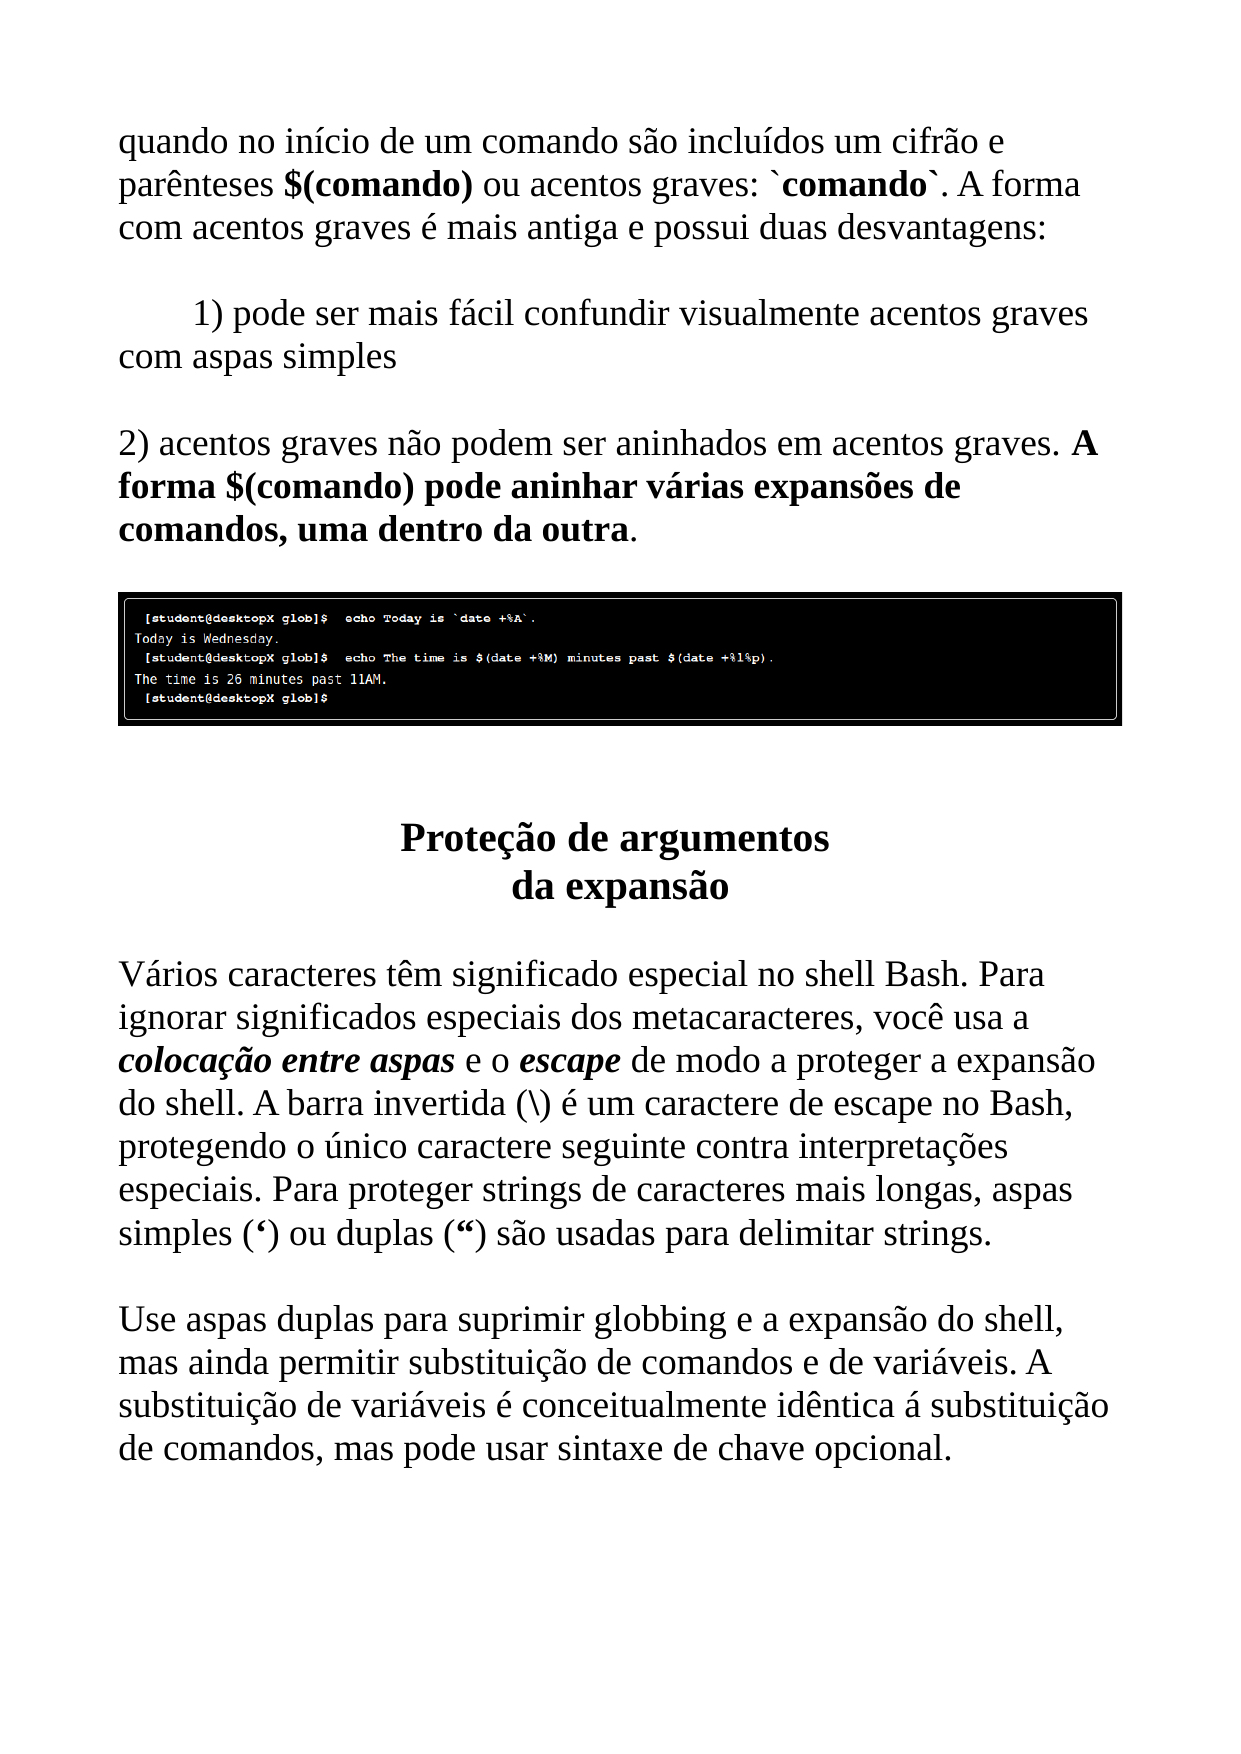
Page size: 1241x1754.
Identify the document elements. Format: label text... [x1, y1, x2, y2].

text da expansão [118, 860, 1122, 908]
text 1) pode ser mais fácil confundir visualmente acentos graves com aspas simples [118, 291, 1122, 377]
text quando no início de um comando são incluídos um cifrão e parênteses $(comando) ou acentos graves: `comando`. A forma com acentos graves é mais antiga e possui duas desvantagens: [118, 118, 1122, 247]
text Proteção de argumentos [118, 812, 1122, 860]
text 2) acentos graves não podem ser aninhados em acentos graves. A forma $(comando) pode aninhar várias expansões de comandos, uma dentro da outra. [118, 420, 1122, 549]
text Vários caracteres têm significado especial no shell Bash. Para ignorar significados especiais dos metacaracteres, você usa a colocação entre aspas e o escape de modo a proteger a expansão do shell. A barra invertida (\) é um caractere de escape no Bash, protegendo o único caractere seguinte contra interpretações especiais. Para proteger strings de caracteres mais longas, aspas simples (‘) ou duplas (“) são usadas para delimitar strings. [118, 951, 1122, 1253]
picture [118, 592, 1123, 726]
text Use aspas duplas para suprimir globbing e a expansão do shell, mas ainda permitir substituição de comandos e de variáveis. A substituição de variáveis é conceitualmente idêntica á substituição de comandos, mas pode usar sintaxe de chave opcional. [118, 1296, 1122, 1469]
